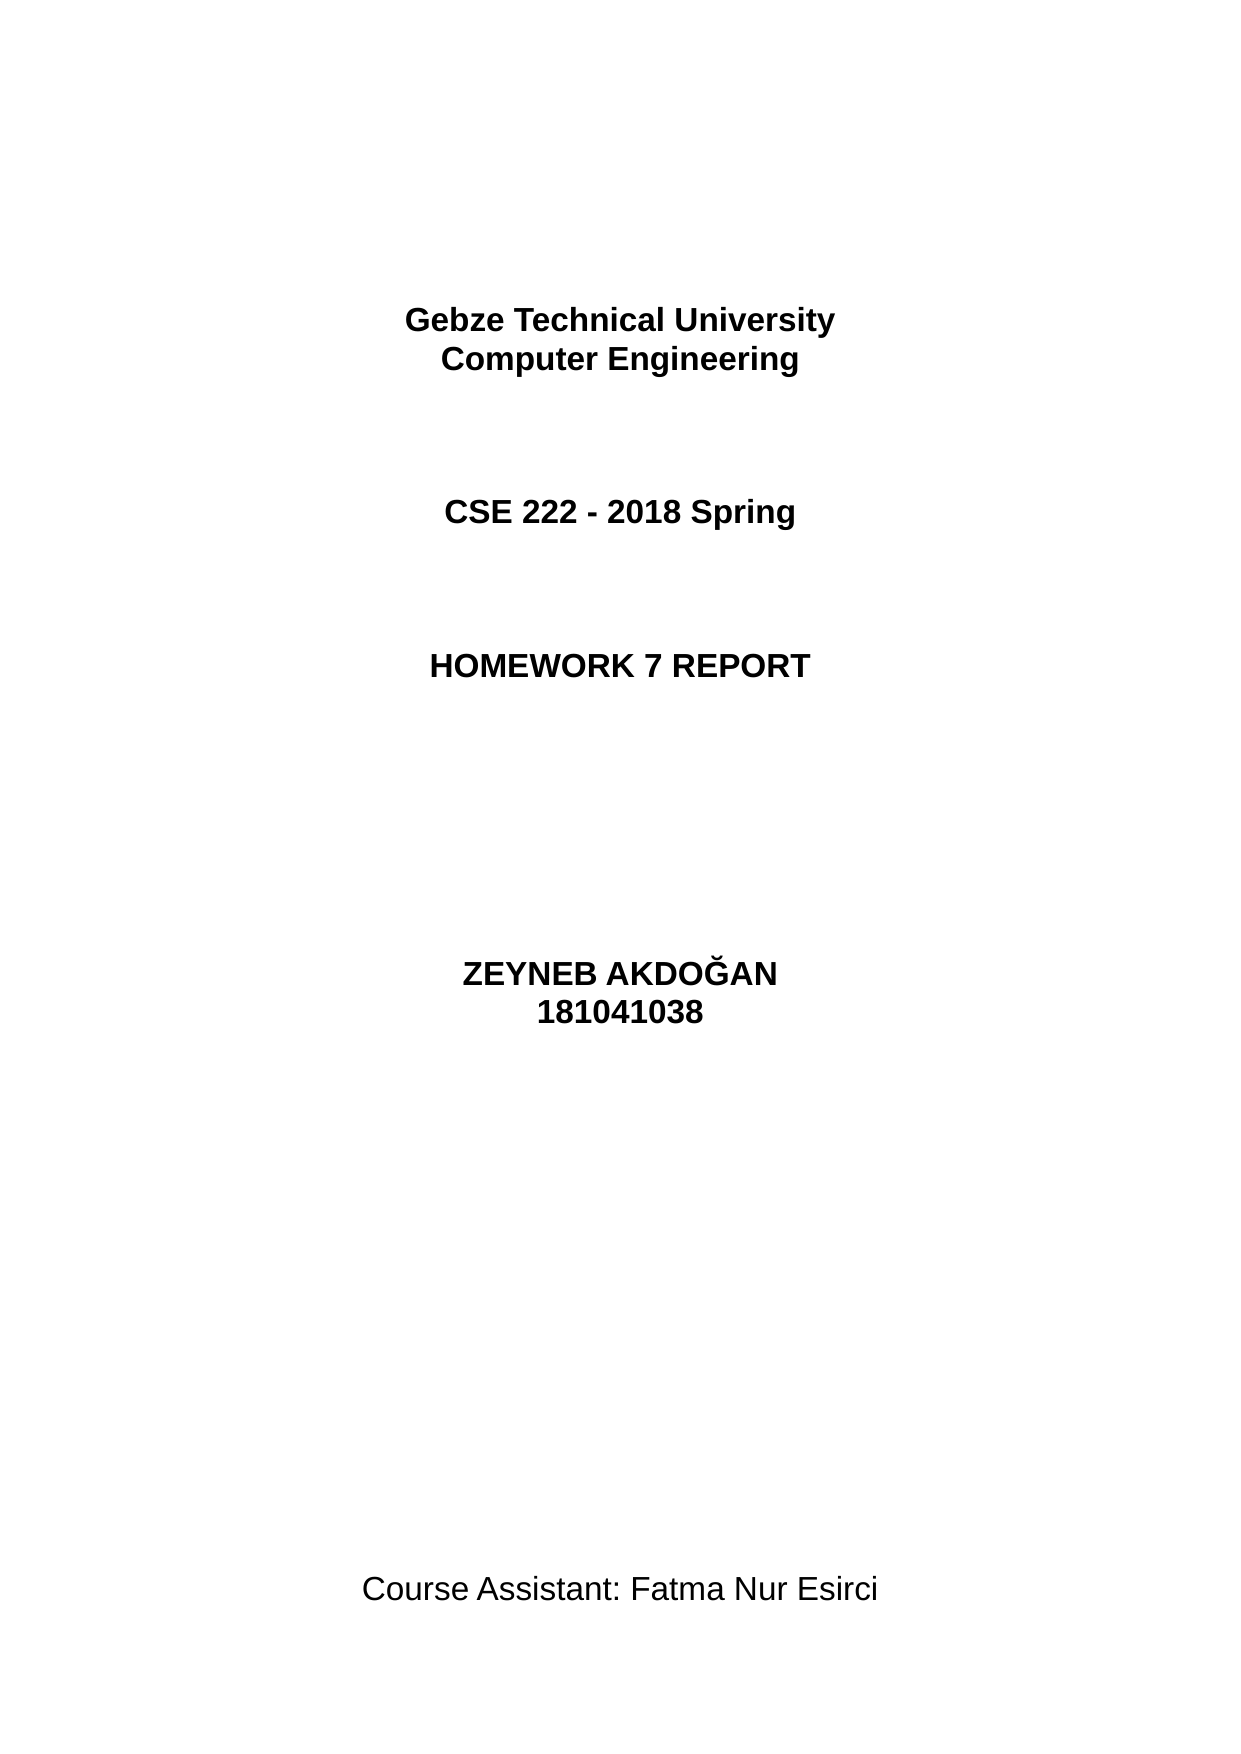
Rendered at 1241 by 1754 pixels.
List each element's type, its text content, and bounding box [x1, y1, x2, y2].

text CSE 222 - 2018 Spring [118, 492, 1122, 531]
text 181041038 [118, 992, 1122, 1031]
text ZEYNEB AKDOĞAN [118, 954, 1122, 992]
text Course Assistant: Fatma Nur Esirci [118, 1569, 1122, 1607]
text Computer Engineering [118, 339, 1122, 377]
text Gebze Technical University [118, 300, 1122, 339]
text HOMEWORK 7 REPORT [118, 646, 1122, 684]
